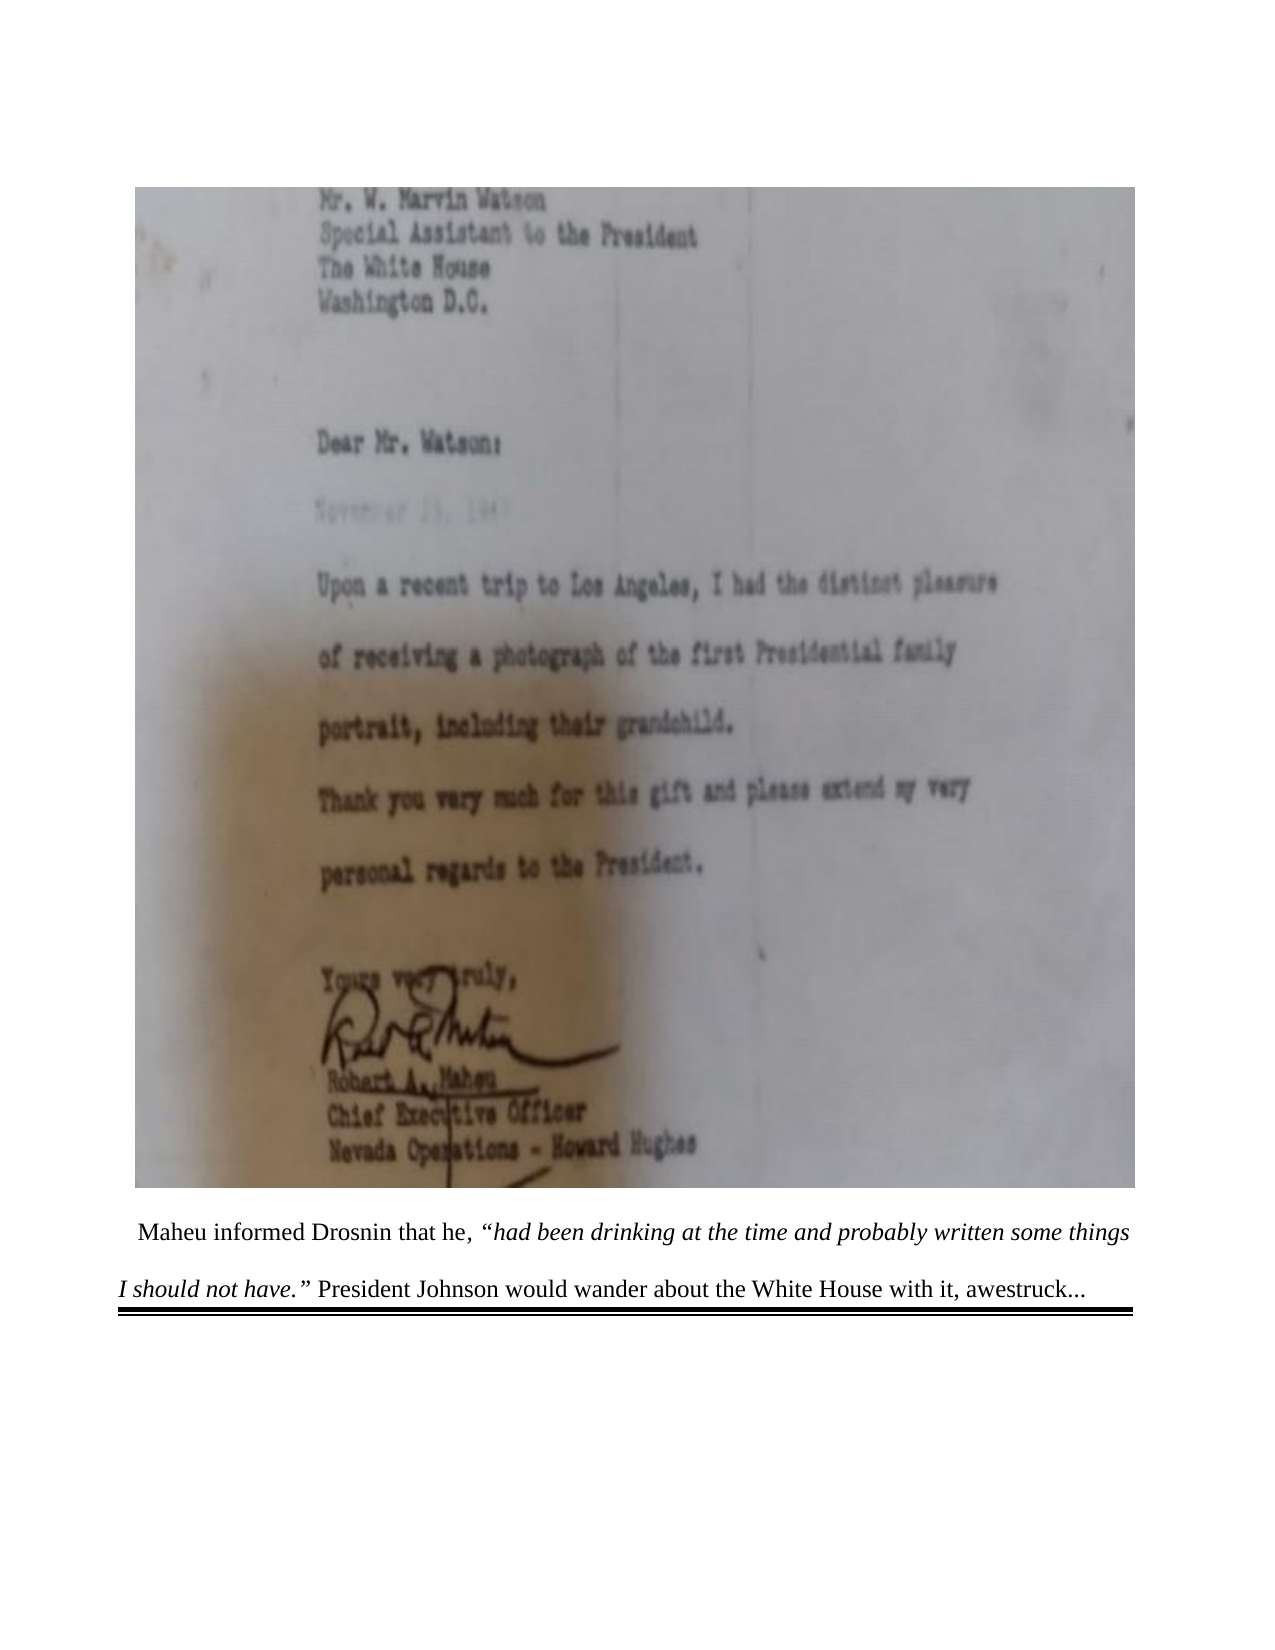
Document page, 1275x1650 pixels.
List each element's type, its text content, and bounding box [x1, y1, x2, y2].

text Maheu informed Drosnin that he, “had been drinking at the time and probably written some things I should not have.” President Johnson would wander about the White House with it, awestruck... [118, 188, 1133, 1307]
picture [135, 187, 1135, 1188]
